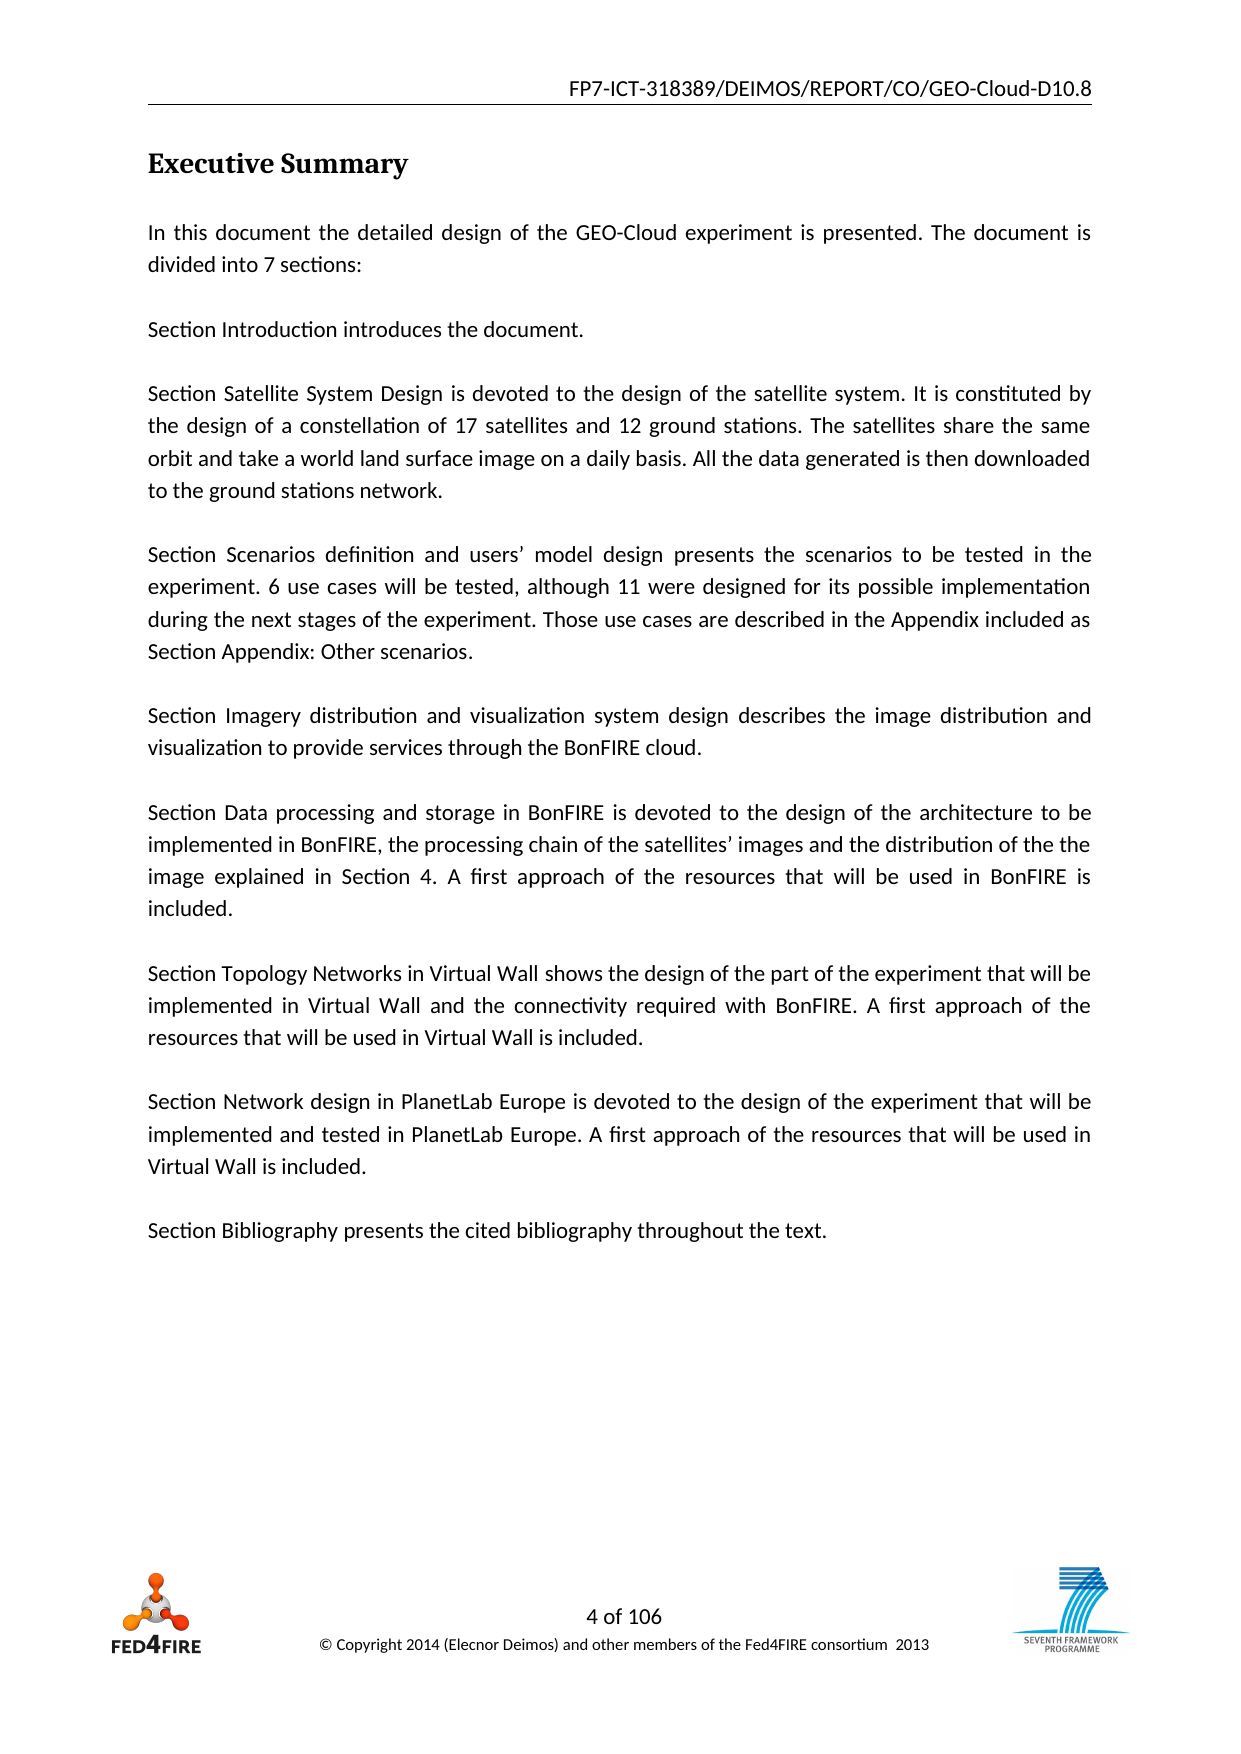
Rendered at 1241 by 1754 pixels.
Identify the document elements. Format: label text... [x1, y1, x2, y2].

text Section 1 introduces the document. [148, 315, 1092, 343]
text Section 2 is devoted to the design of the satellite system. It is constituted by the design of a constellation of 17 satellites and 12 ground stations. The satellites share the same orbit and take a world land surface image on a daily basis. All the data generated is then downloaded to the ground stations network. [148, 379, 1092, 504]
text Section 4 describes the image distribution and visualization to provide services through the BonFIRE cloud. [148, 701, 1092, 761]
text Executive Summary [148, 148, 1092, 181]
text Section 7 is devoted to the design of the experiment that will be implemented and tested in PlanetLab Europe. A first approach of the resources that will be used in Virtual Wall is included. [148, 1087, 1092, 1180]
text Section 6 shows the design of the part of the experiment that will be implemented in Virtual Wall and the connectivity required with BonFIRE. A first approach of the resources that will be used in Virtual Wall is included. [148, 959, 1092, 1051]
text Section 3 presents the scenarios to be tested in the experiment. 6 use cases will be tested, although 11 were designed for its possible implementation during the next stages of the experiment. Those use cases are described in the Appendix included as Section 9. [148, 540, 1092, 665]
text Section 8 presents the cited bibliography throughout the text. [148, 1216, 1092, 1244]
text In this document the detailed design of the GEO-Cloud experiment is presented. The document is divided into 7 sections: [148, 218, 1092, 279]
text Section 5 is devoted to the design of the architecture to be implemented in BonFIRE, the processing chain of the satellites’ images and the distribution of the the image explained in Section 4. A first approach of the resources that will be used in BonFIRE is included. [148, 798, 1092, 922]
